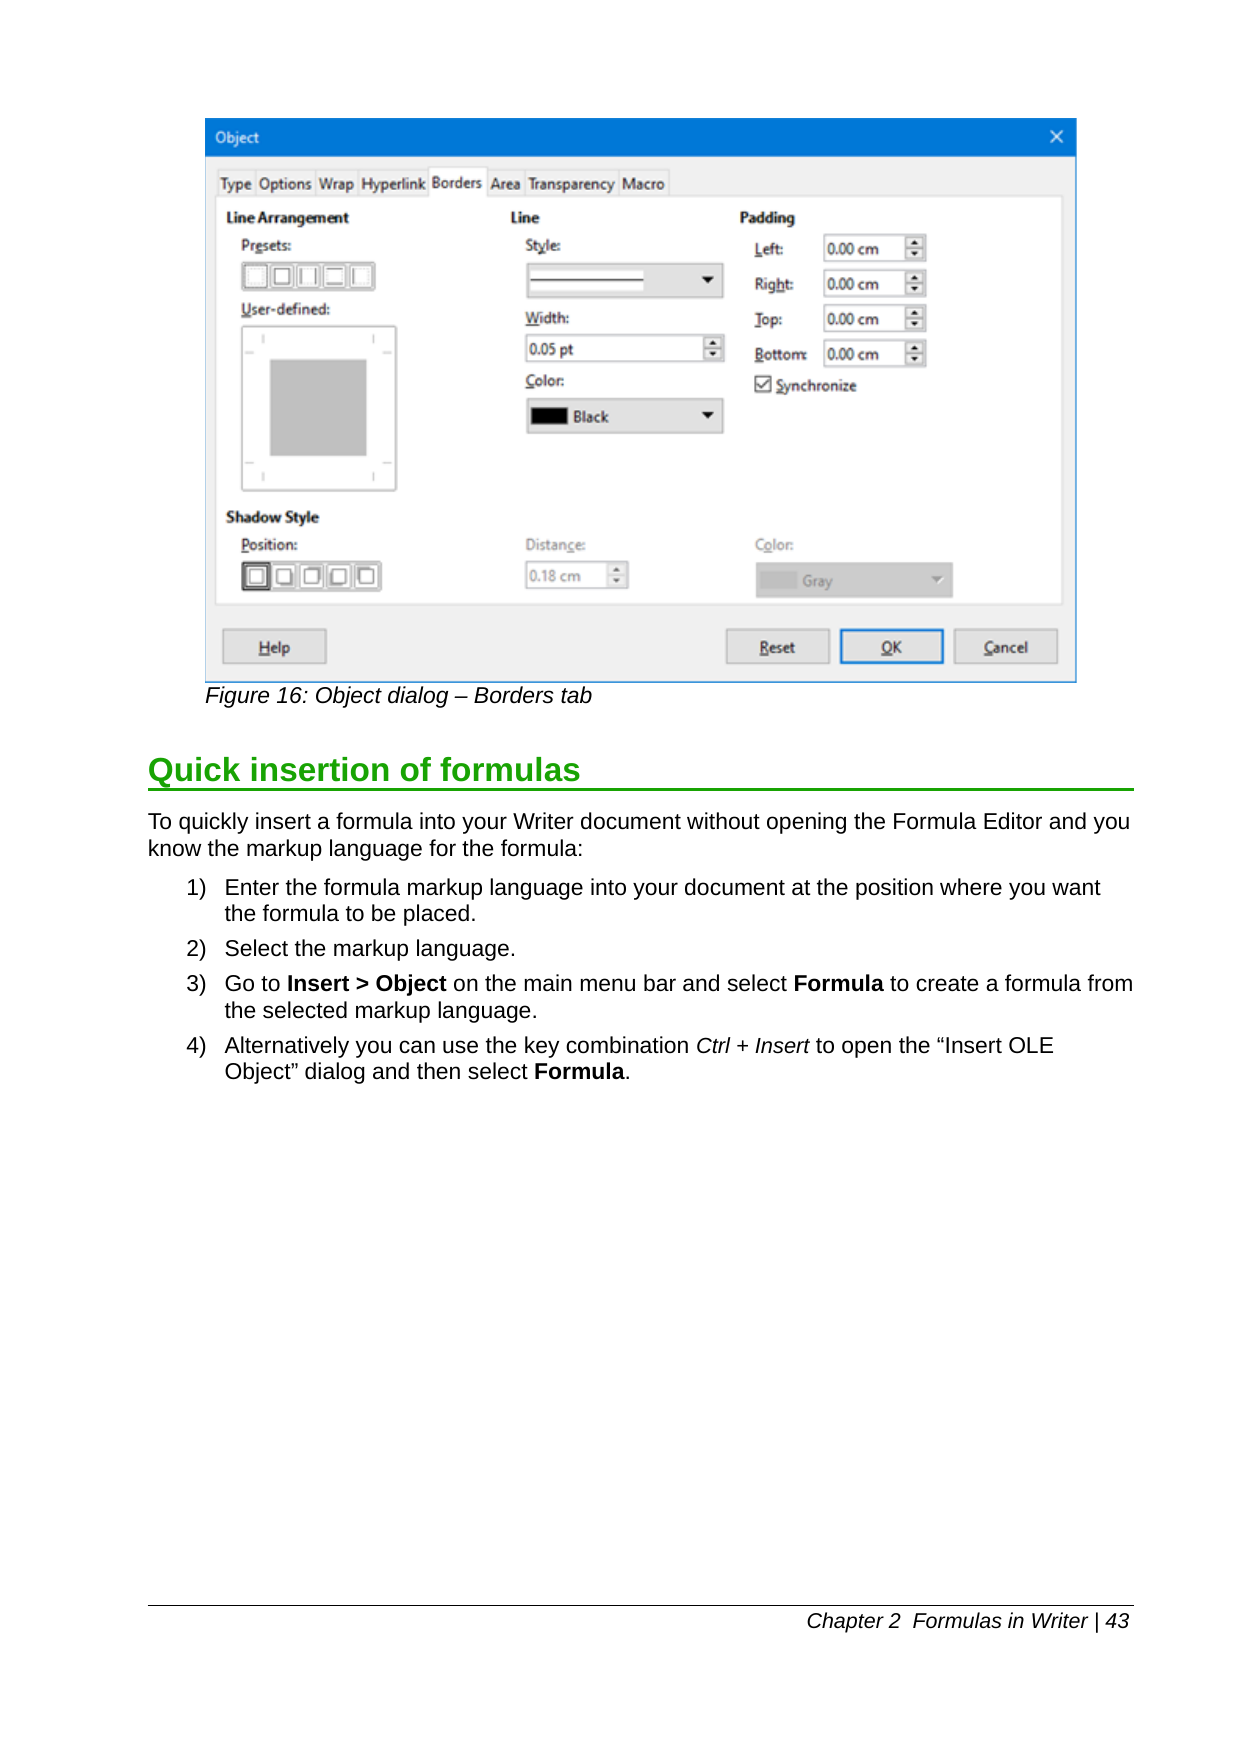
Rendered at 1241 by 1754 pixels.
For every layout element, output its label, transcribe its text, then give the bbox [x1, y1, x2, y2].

list Alternatively you can use the key combination Ctrl + Insert to open the “Insert OLE Object” dialog and then select Formula. [207, 1032, 1134, 1084]
subtitle Quick insertion of formulas [148, 750, 1134, 788]
picture [205, 118, 1077, 683]
text Figure 16: Object dialog – Borders tab [205, 683, 1077, 708]
list Go to Insert > Object on the main menu bar and select Formula to create a formula from the selected markup language. [207, 970, 1134, 1023]
list Select the markup language. [207, 935, 1134, 961]
text To quickly insert a formula into your Writer document without opening the Formula Editor and you know the markup language for the formula: [148, 808, 1134, 861]
list Enter the formula markup language into your document at the position where you want the formula to be placed. [207, 873, 1134, 926]
